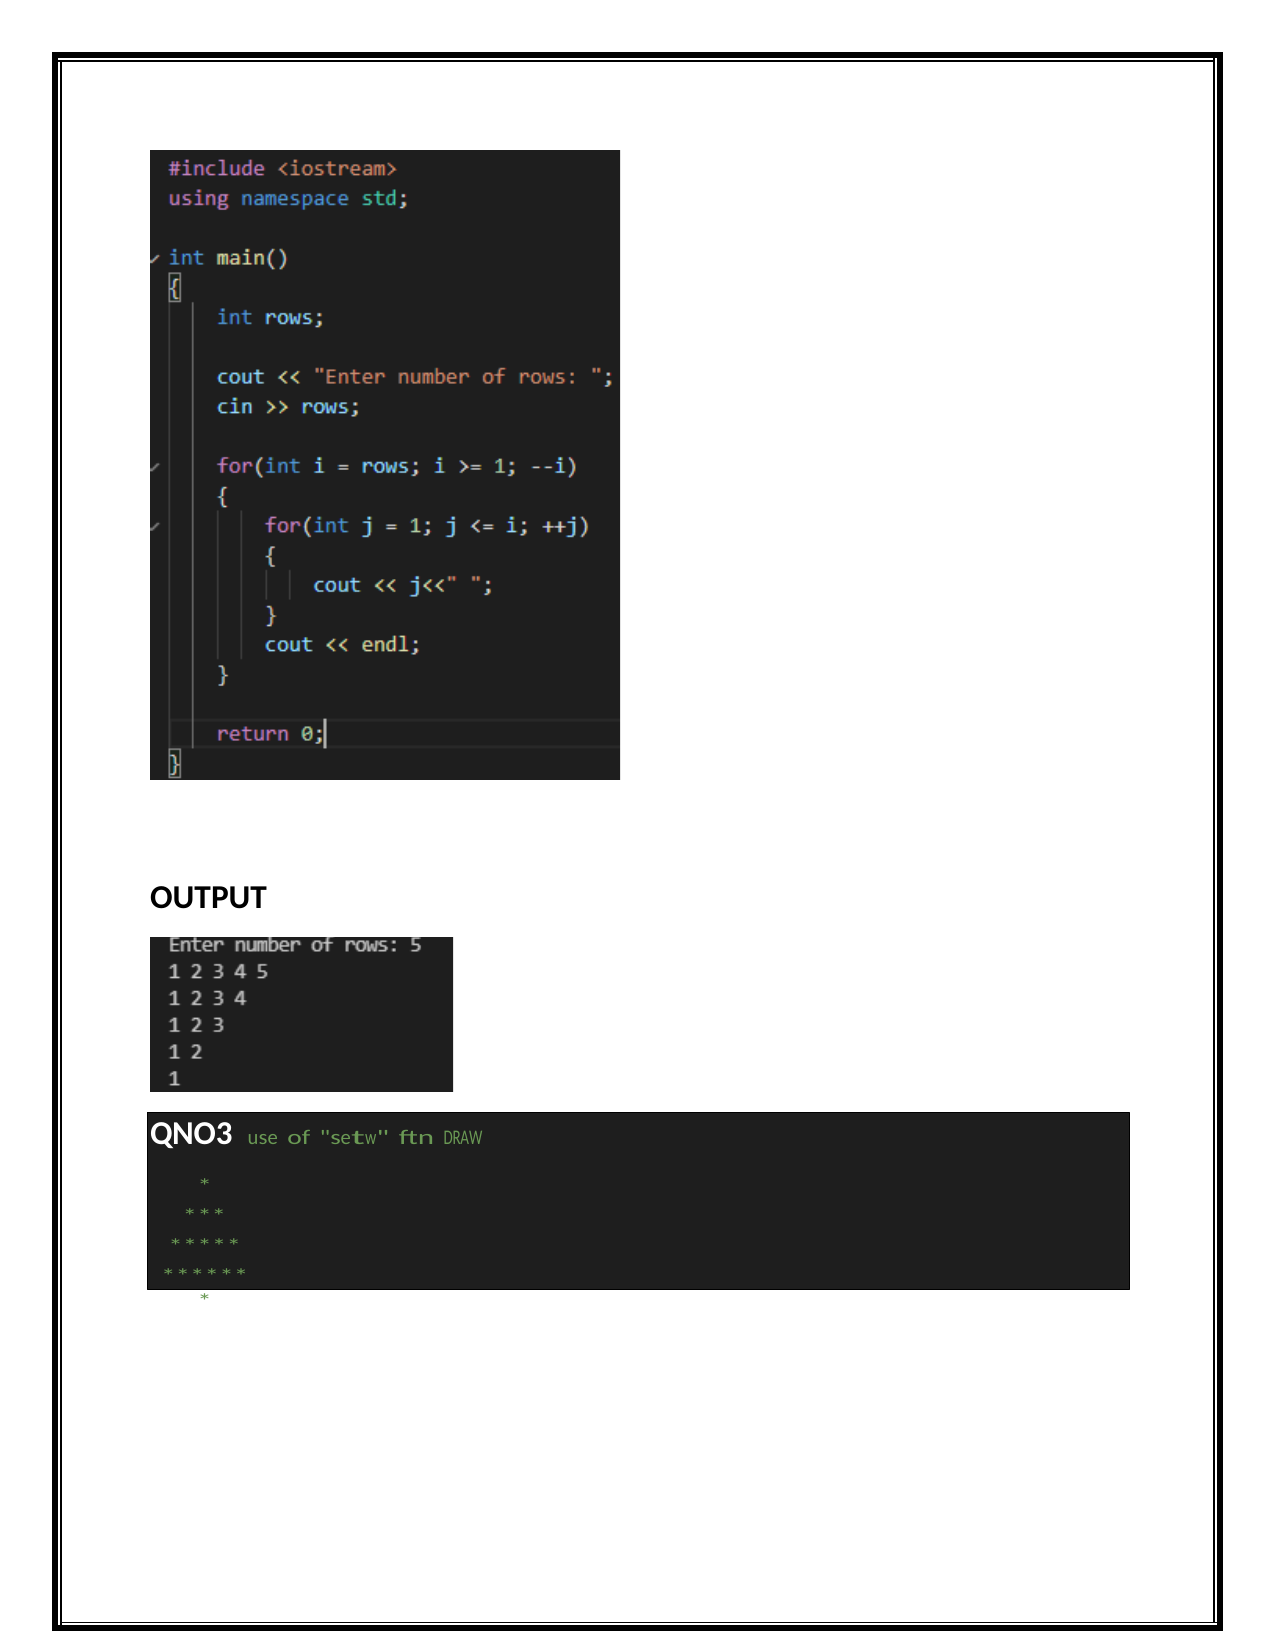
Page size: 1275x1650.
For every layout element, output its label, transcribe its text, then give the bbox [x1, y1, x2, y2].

picture [150, 937, 454, 1092]
picture [150, 150, 621, 780]
text OUTPUT [150, 876, 1204, 917]
